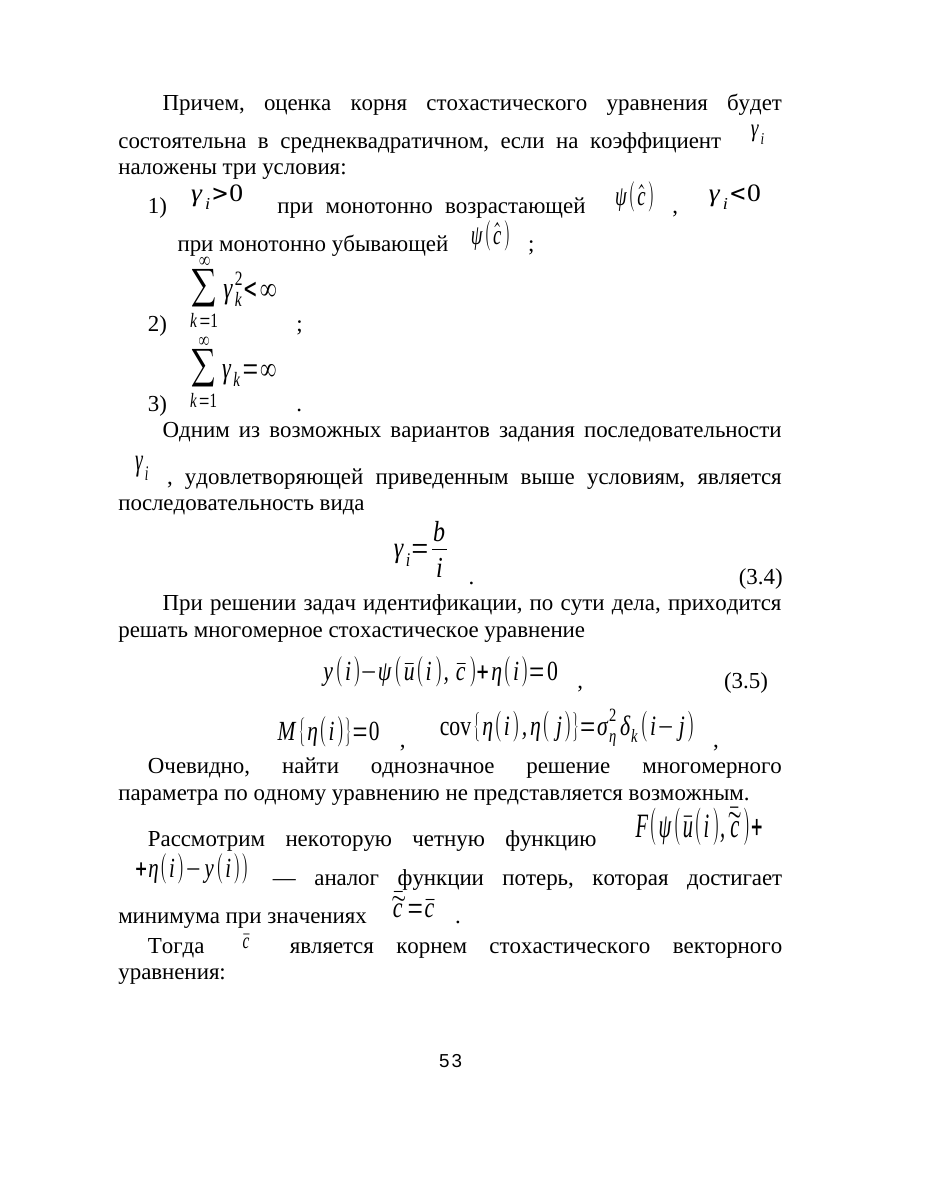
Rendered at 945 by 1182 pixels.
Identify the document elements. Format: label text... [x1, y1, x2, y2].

text , (3.5) [118, 655, 783, 693]
text , , [118, 706, 783, 752]
text Очевидно, найти однозначное решение многомерного параметра по одному уравнению не представляется возможным. [118, 752, 783, 805]
text . (3.4) [118, 516, 783, 589]
text Рассмотрим некоторую четную функцию — аналог функции потерь, которая достигает минимума при значениях . [118, 805, 783, 928]
text 2) ; [118, 256, 783, 336]
text Тогда является корнем стохастического векторного уравнения: [118, 928, 783, 984]
text Одним из возможных вариантов задания последовательности , удовлетворяющей приведенным выше условиям, является последовательность вида [118, 416, 783, 516]
text 1) при монотонно возрастающей , при монотонно убывающей ; [148, 180, 783, 256]
text Причем, оценка корня стохастического уравнения будет состоятельна в среднеквадратичном, если на коэффициент наложены три условия: [118, 89, 783, 180]
text 3) . [118, 336, 783, 416]
text При решении задач идентификации, по сути дела, приходится решать многомерное стохастическое уравнение [118, 589, 783, 642]
